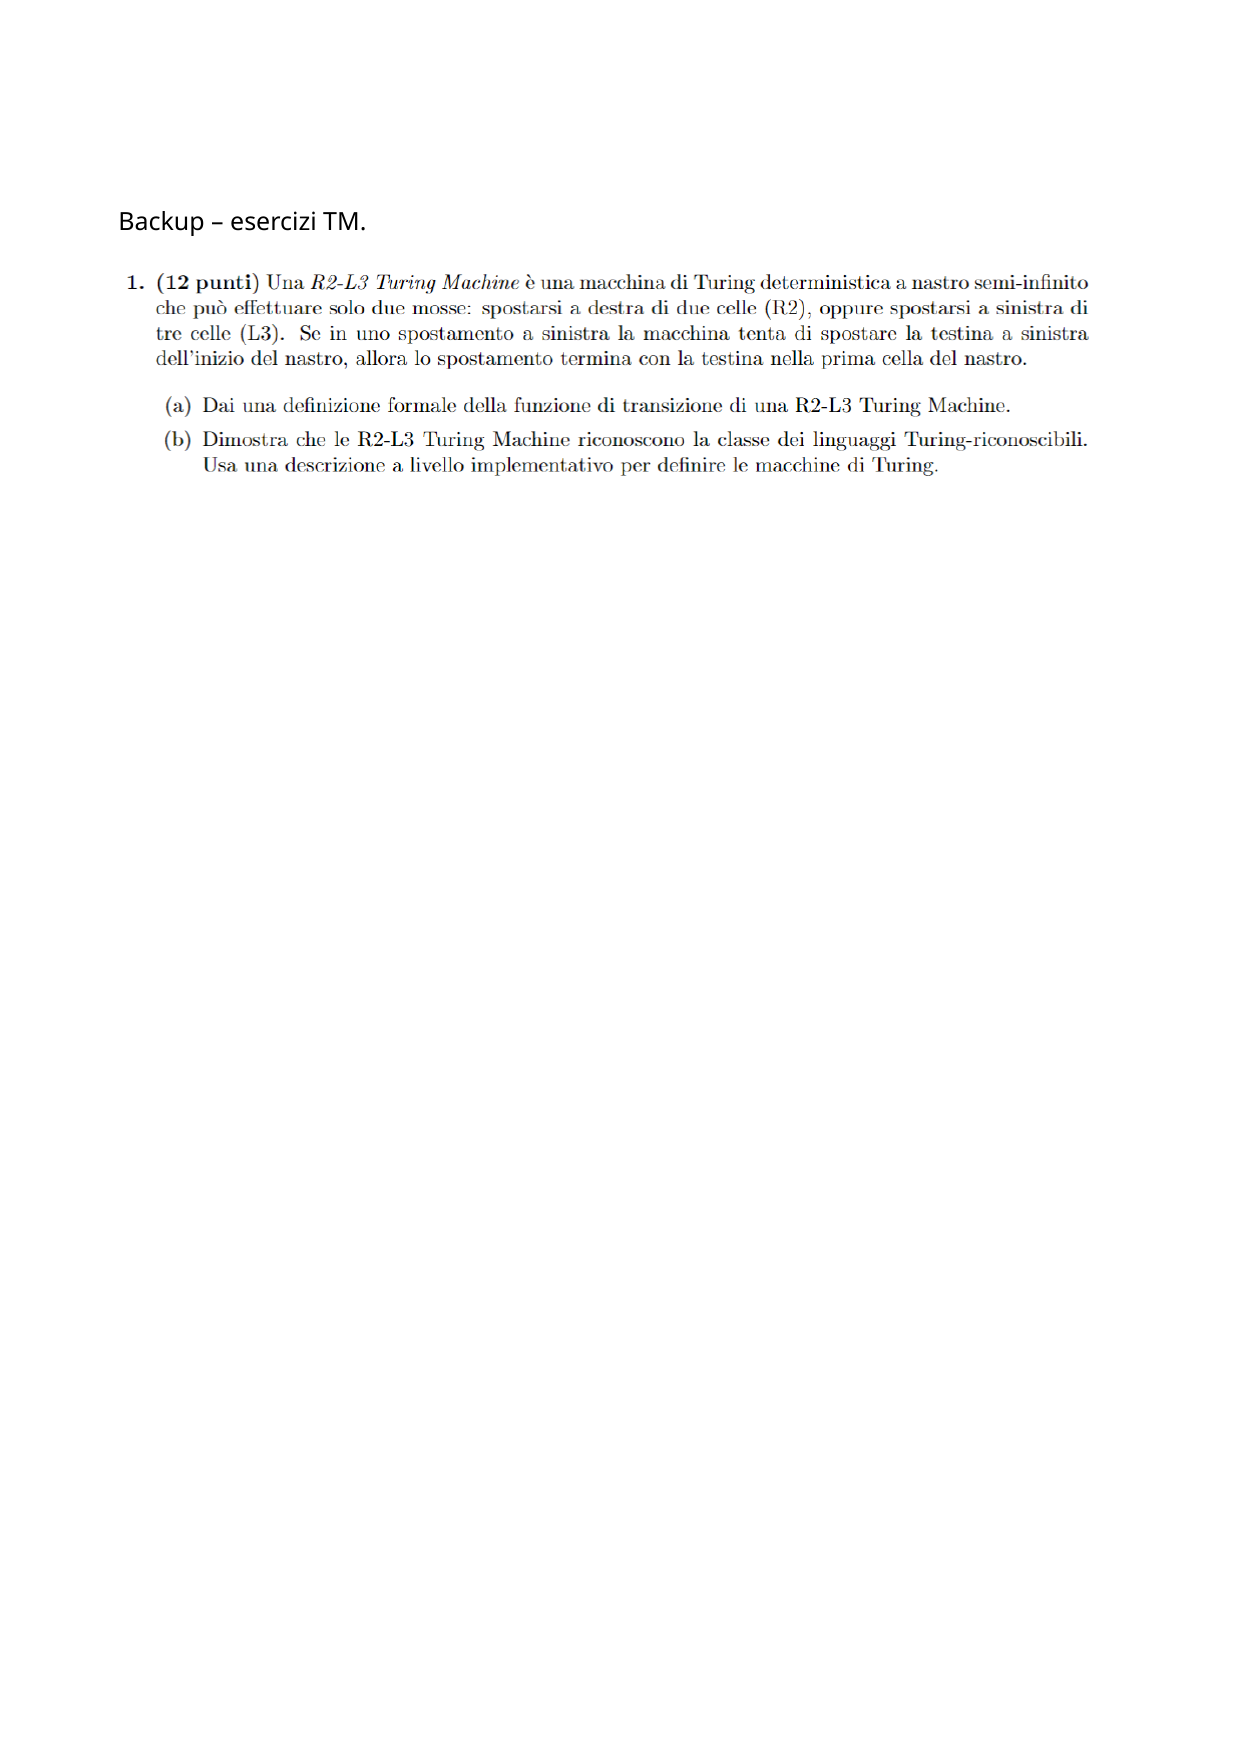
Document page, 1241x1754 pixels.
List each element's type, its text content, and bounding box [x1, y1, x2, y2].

text Backup – esercizi TM. [118, 204, 1122, 238]
picture [118, 260, 1123, 485]
